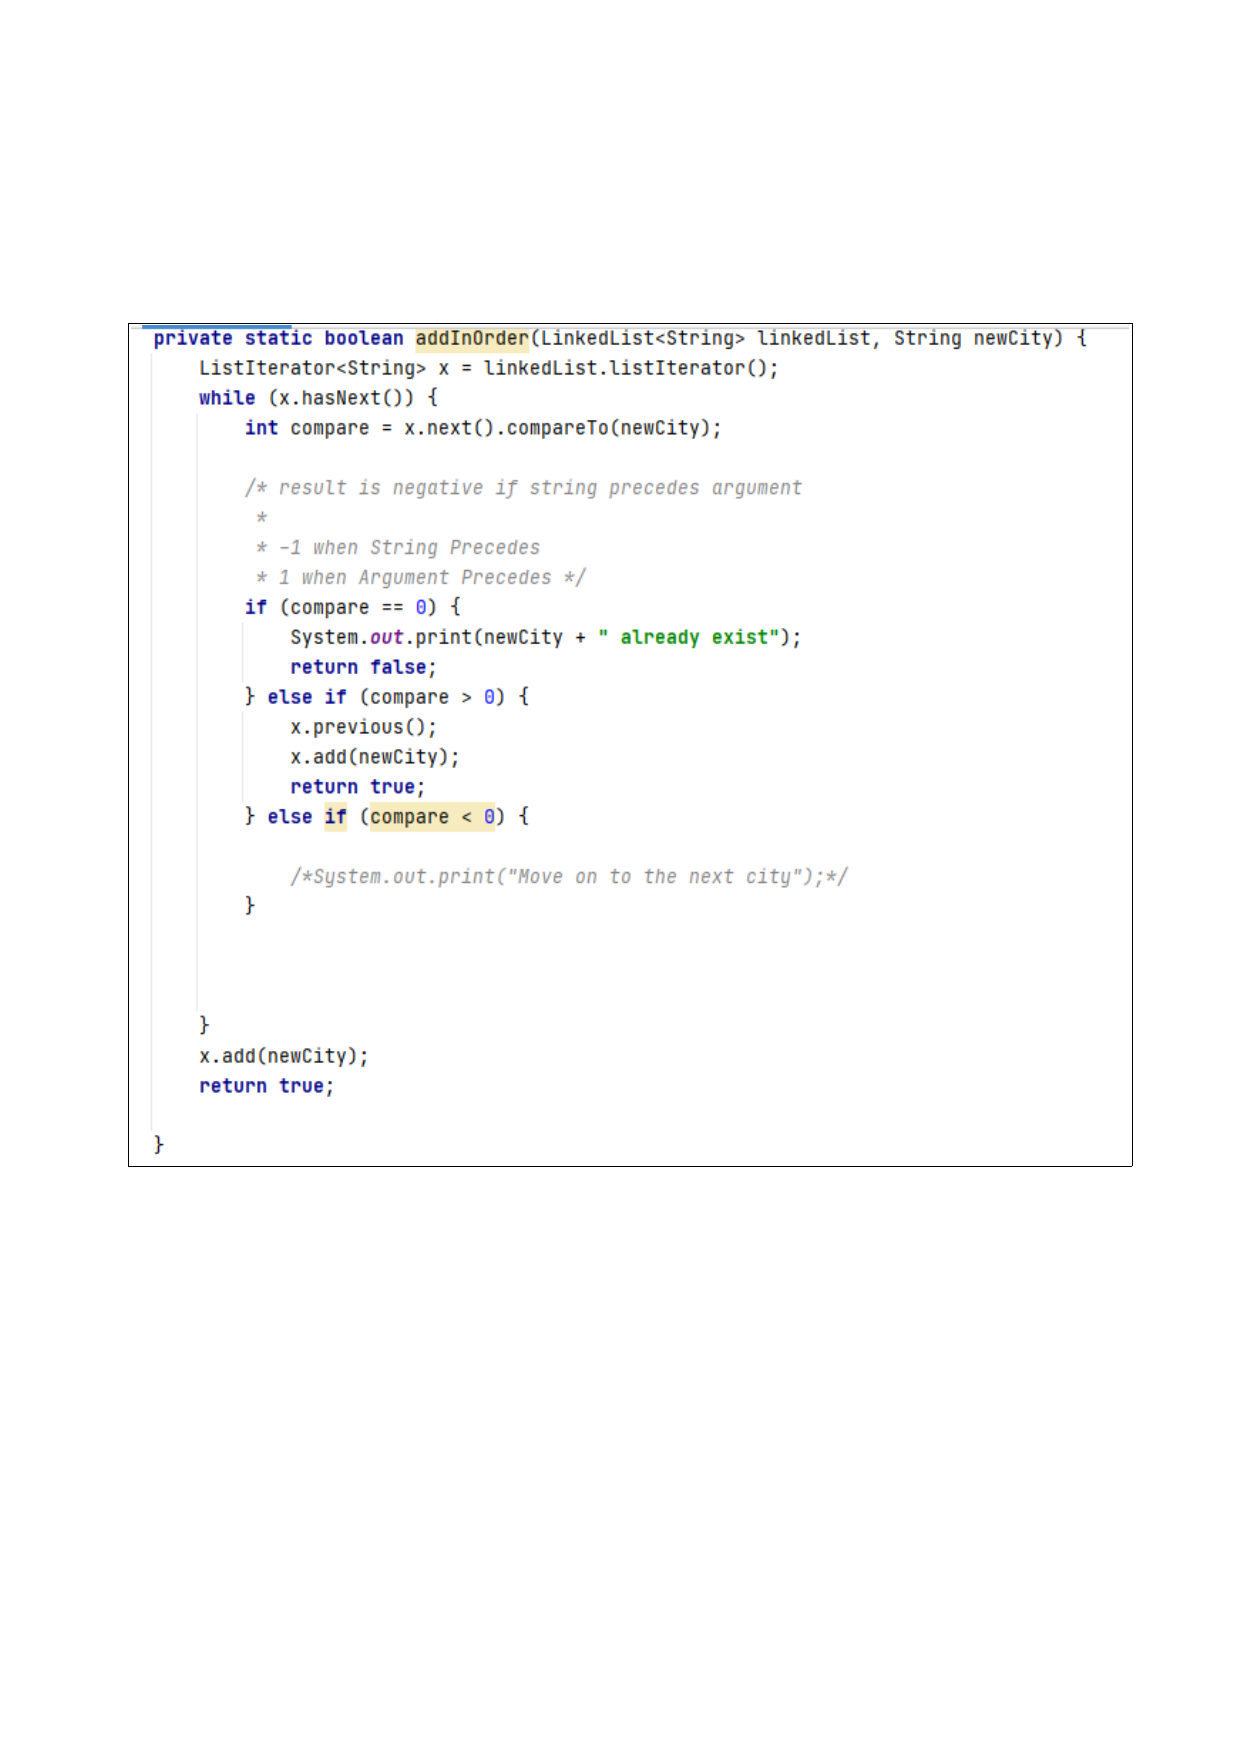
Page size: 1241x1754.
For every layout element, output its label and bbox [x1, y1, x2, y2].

picture [131, 325, 1129, 1164]
